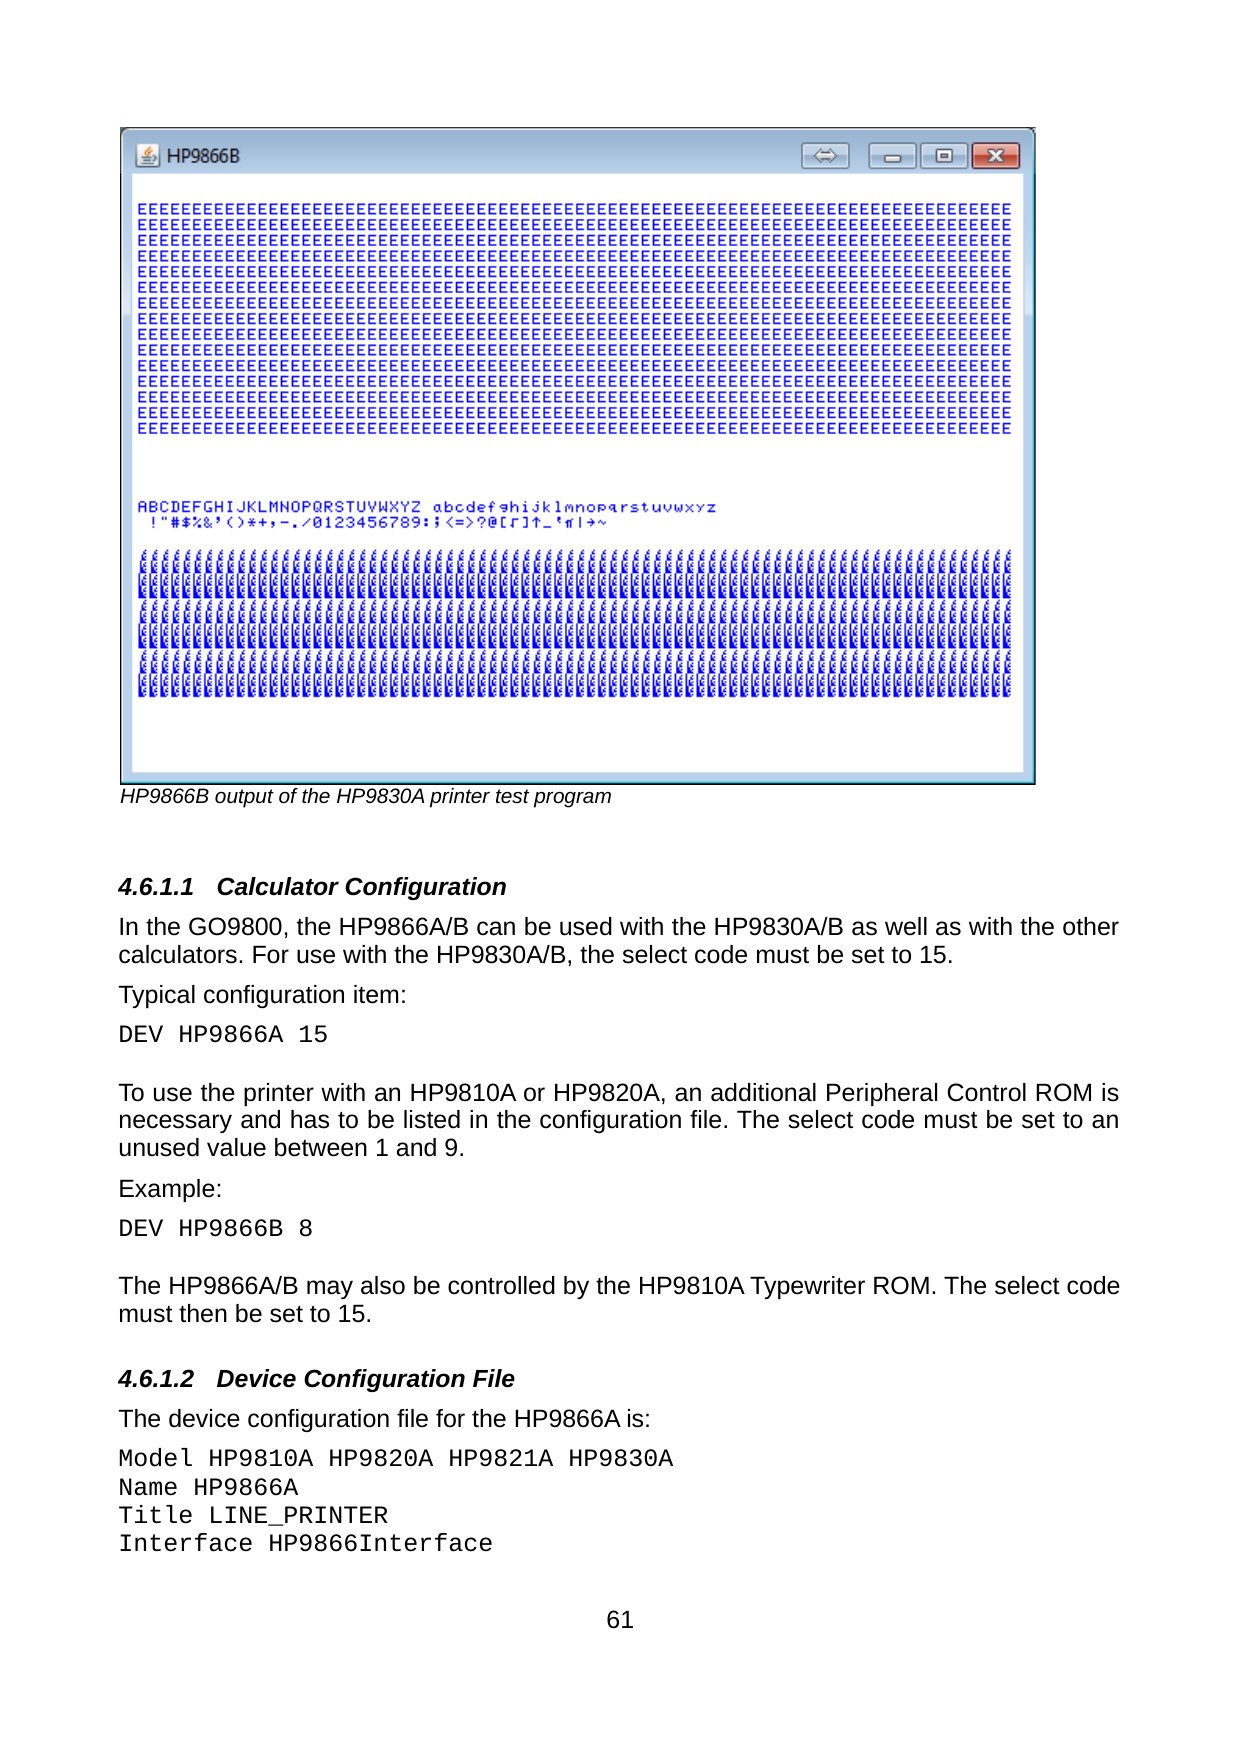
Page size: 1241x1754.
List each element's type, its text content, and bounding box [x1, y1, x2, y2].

text DEV HP9866B 8 [118, 1215, 1122, 1243]
text Typical configuration item: [118, 981, 1122, 1009]
text DEV HP9866A 15 [118, 1022, 1122, 1050]
text Example: [118, 1175, 1122, 1203]
subtitle Calculator Configuration [118, 873, 1122, 901]
text To use the printer with an HP9810A or HP9820A, an additional Peripheral Control ROM is necessary and has to be listed in the configuration file. The select code must be set to an unused value between 1 and 9. [118, 1078, 1122, 1162]
text Name HP9866A [118, 1474, 1122, 1502]
text In the GO9800, the HP9866A/B can be used with the HP9830A/B as well as with the other calculators. For use with the HP9830A/B, the select code must be set to 15. [118, 913, 1122, 969]
subtitle Device Configuration File [118, 1365, 1122, 1393]
text The HP9866A/B may also be controlled by the HP9810A Typewriter ROM. The select code must then be set to 15. [118, 1272, 1122, 1328]
picture [120, 127, 1036, 785]
text Interface HP9866Interface [118, 1531, 1122, 1559]
text Title LINE_PRINTER [118, 1502, 1122, 1531]
text HP9866B output of the HP9830A printer test program [120, 785, 1036, 807]
text Model HP9810A HP9820A HP9821A HP9830A [118, 1446, 1122, 1474]
text The device configuration file for the HP9866A is: [118, 1405, 1122, 1433]
